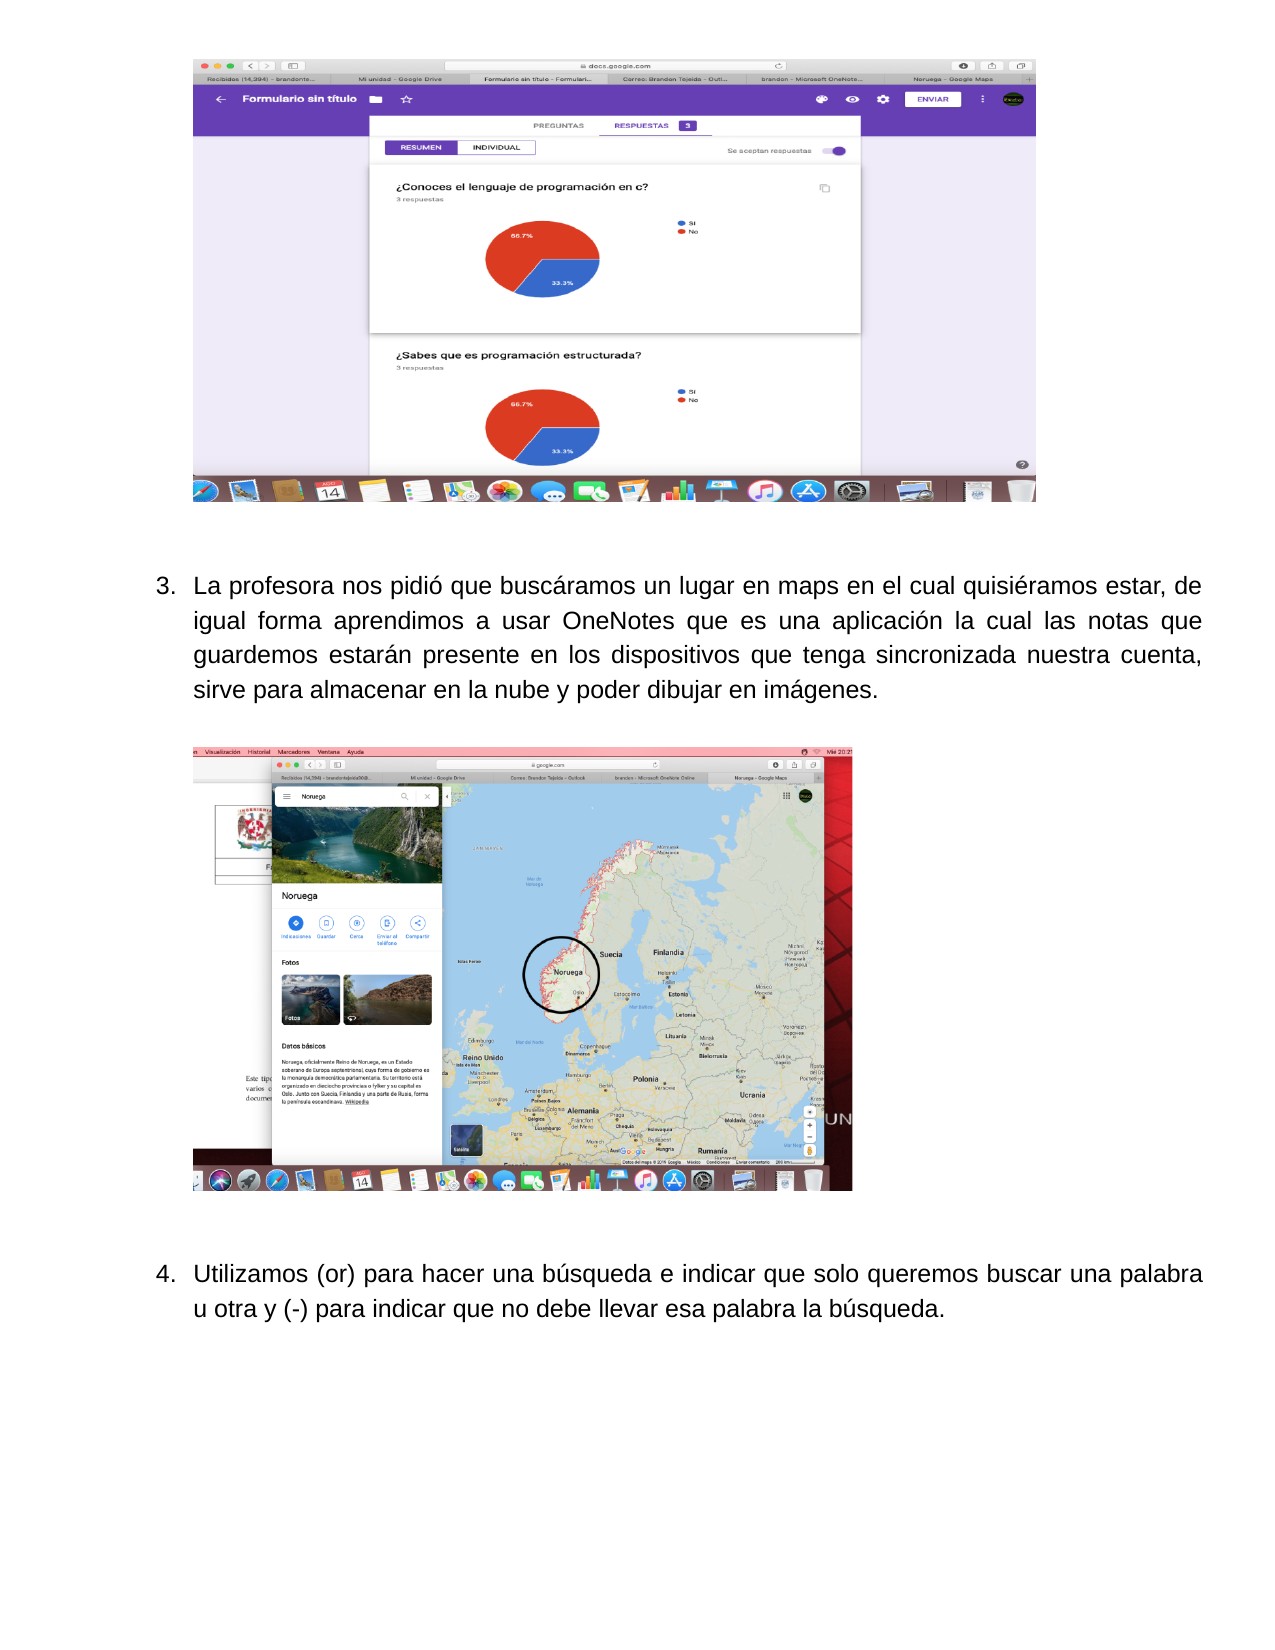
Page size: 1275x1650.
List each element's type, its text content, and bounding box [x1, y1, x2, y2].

list La profesora nos pidió que buscáramos un lugar en maps en el cual quisiéramos estar, de igual forma aprendimos a usar OneNotes que es una aplicación la cual las notas que guardemos estarán presente en los dispositivos que tenga sincronizada nuestra cuenta, sirve para almacenar en la nube y poder dibujar en imágenes. [156, 571, 1205, 703]
list Utilizamos (or) para hacer una búsqueda e indicar que solo queremos buscar una palabra u otra y (-) para indicar que no debe llevar esa palabra la búsqueda. [156, 1259, 1205, 1323]
